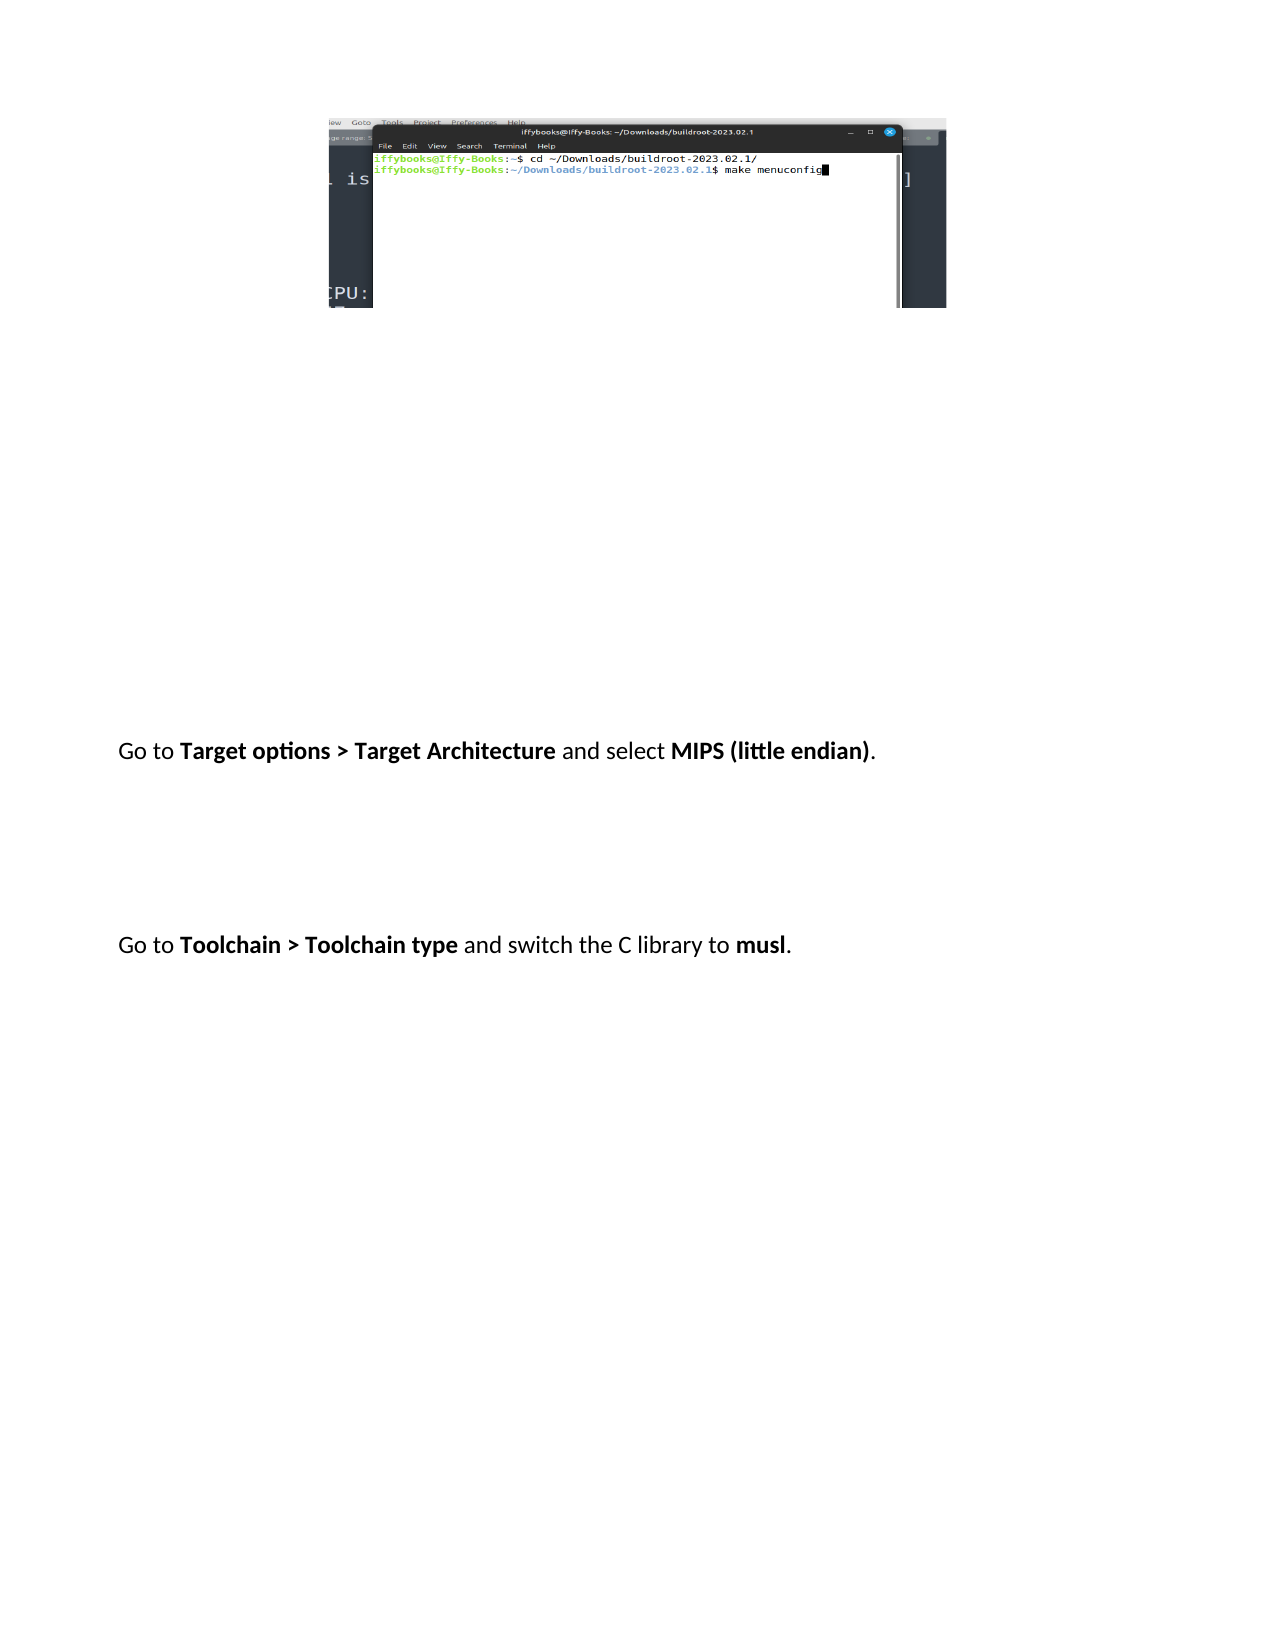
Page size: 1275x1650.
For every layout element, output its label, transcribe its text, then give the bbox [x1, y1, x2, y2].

text Go to Toolchain > Toolchain type and switch the C library to musl. [118, 930, 1157, 960]
text Go to Target options > Target Architecture and select MIPS (little endian). [118, 736, 1157, 766]
picture [328, 118, 947, 308]
